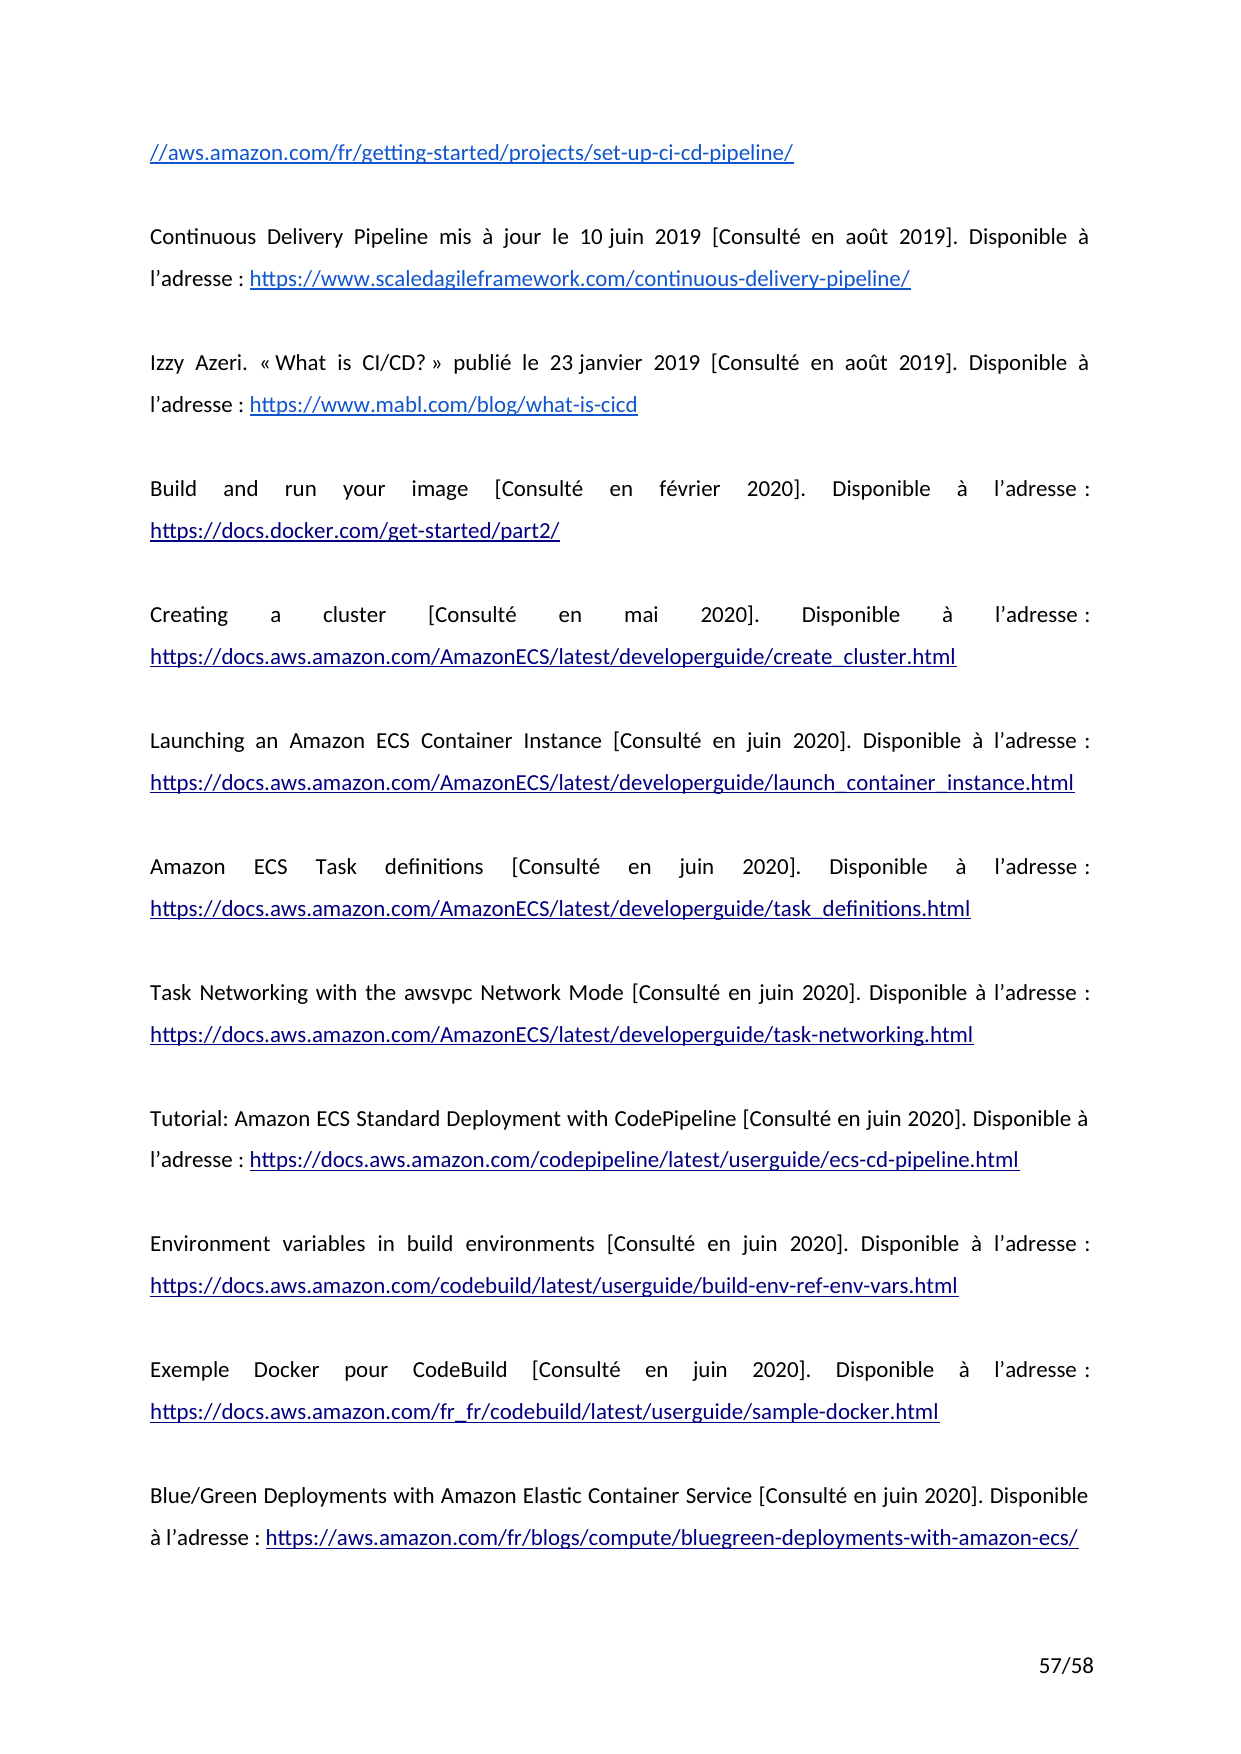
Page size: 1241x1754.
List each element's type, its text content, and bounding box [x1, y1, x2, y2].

text Blue/Green Deployments with Amazon Elastic Container Service [Consulté en juin 2020]. Disponible à l’adresse : https://aws.amazon.com/fr/blogs/compute/bluegreen-deployments-with-amazon-ecs/ [150, 1481, 1090, 1551]
text Tutorial: Amazon ECS Standard Deployment with CodePipeline [Consulté en juin 2020]. Disponible à l’adresse : https://docs.aws.amazon.com/codepipeline/latest/userguide/ecs-cd-pipeline.html [150, 1104, 1090, 1174]
text Environment variables in build environments [Consulté en juin 2020]. Disponible à l’adresse : https://docs.aws.amazon.com/codebuild/latest/userguide/build-env-ref-env-vars.html [150, 1229, 1090, 1299]
text Build and run your image [Consulté en février 2020]. Disponible à l’adresse : https://docs.docker.com/get-started/part2/ [150, 474, 1090, 544]
text //aws.amazon.com/fr/getting-started/projects/set-up-ci-cd-pipeline/ [150, 138, 1090, 166]
text Creating a cluster [Consulté en mai 2020]. Disponible à l’adresse : https://docs.aws.amazon.com/AmazonECS/latest/developerguide/create_cluster.html [150, 600, 1090, 670]
text Task Networking with the awsvpc Network Mode [Consulté en juin 2020]. Disponible à l’adresse : https://docs.aws.amazon.com/AmazonECS/latest/developerguide/task-networking.html [150, 978, 1090, 1048]
text Amazon ECS Task definitions [Consulté en juin 2020]. Disponible à l’adresse : https://docs.aws.amazon.com/AmazonECS/latest/developerguide/task_definitions.html [150, 852, 1090, 922]
text Launching an Amazon ECS Container Instance [Consulté en juin 2020]. Disponible à l’adresse : https://docs.aws.amazon.com/AmazonECS/latest/developerguide/launch_container_instance.html [150, 726, 1090, 796]
text Izzy Azeri. « What is CI/CD? » publié le 23 janvier 2019 [Consulté en août 2019]. Disponible à l’adresse : https://www.mabl.com/blog/what-is-cicd [150, 348, 1090, 418]
text Continuous Delivery Pipeline mis à jour le 10 juin 2019 [Consulté en août 2019]. Disponible à l’adresse : https://www.scaledagileframework.com/continuous-delivery-pipeline/ [150, 222, 1090, 292]
text Exemple Docker pour CodeBuild [Consulté en juin 2020]. Disponible à l’adresse : https://docs.aws.amazon.com/fr_fr/codebuild/latest/userguide/sample-docker.html [150, 1356, 1090, 1426]
